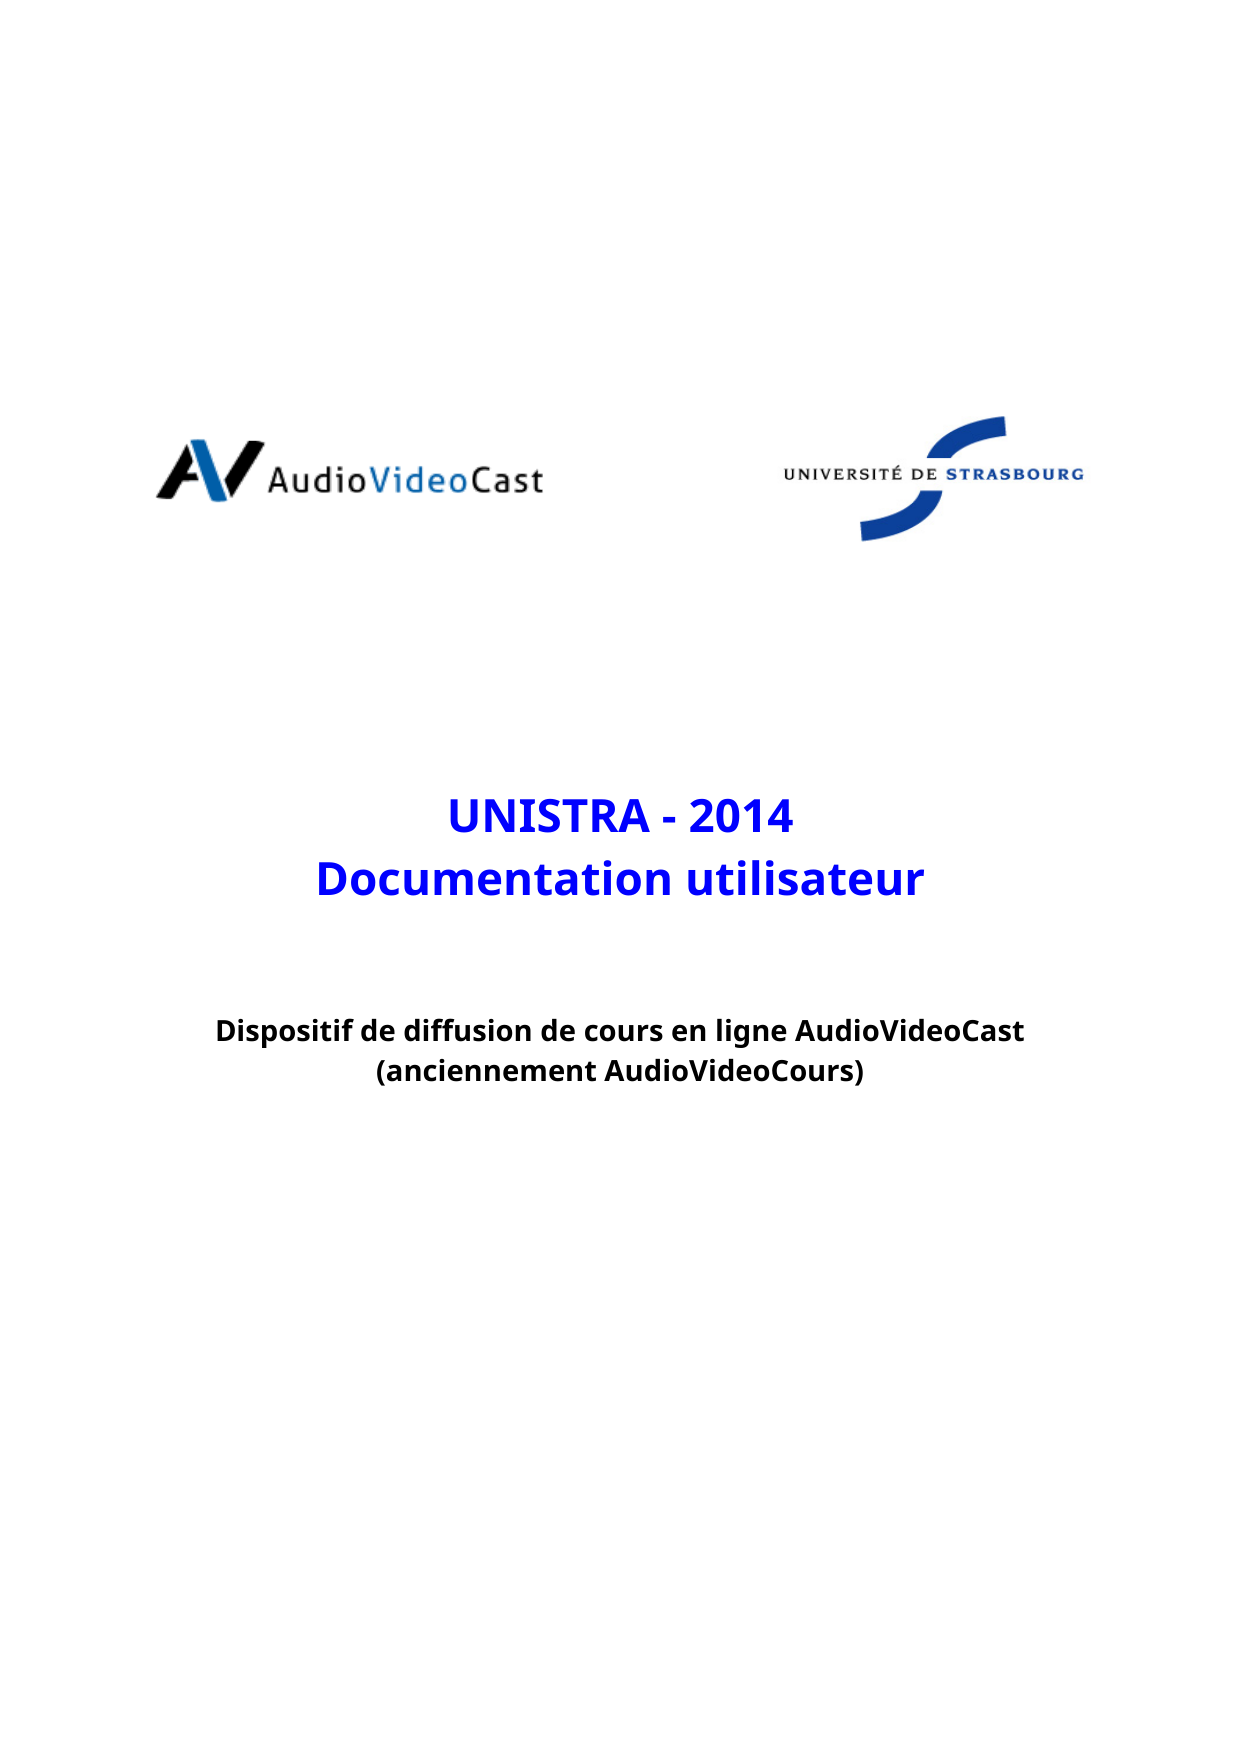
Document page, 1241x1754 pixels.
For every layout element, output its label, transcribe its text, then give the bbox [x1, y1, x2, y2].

text Dispositif de diffusion de cours en ligne AudioVideoCast (anciennement AudioVideoCours) [148, 1011, 1092, 1090]
text UNISTRA - 2014 [148, 783, 1092, 846]
picture [155, 425, 546, 517]
text Documentation utilisateur [148, 846, 1092, 908]
picture [777, 408, 1091, 551]
